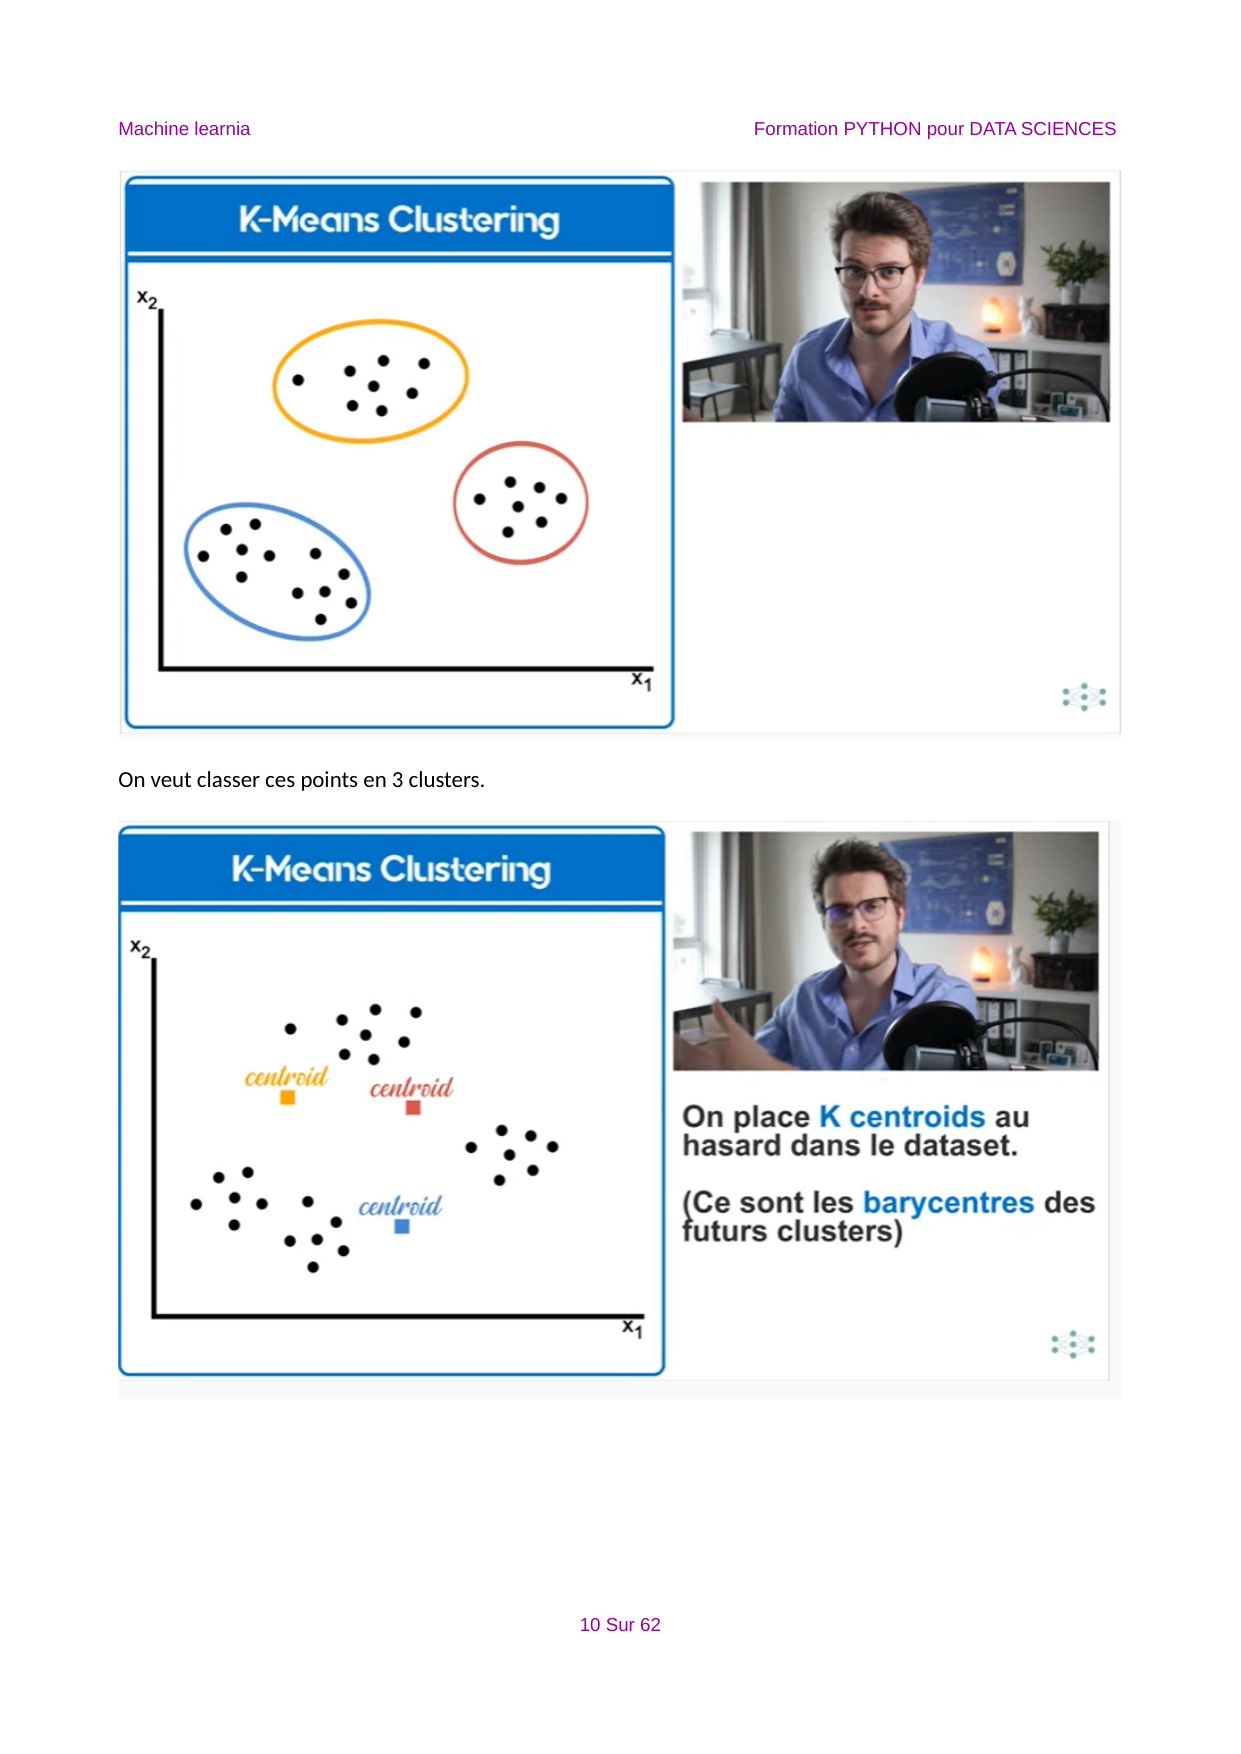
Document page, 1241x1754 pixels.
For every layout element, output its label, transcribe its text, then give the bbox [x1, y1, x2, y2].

picture [118, 821, 1122, 1399]
text On veut classer ces points en 3 clusters. [118, 765, 1122, 793]
picture [118, 169, 1122, 737]
